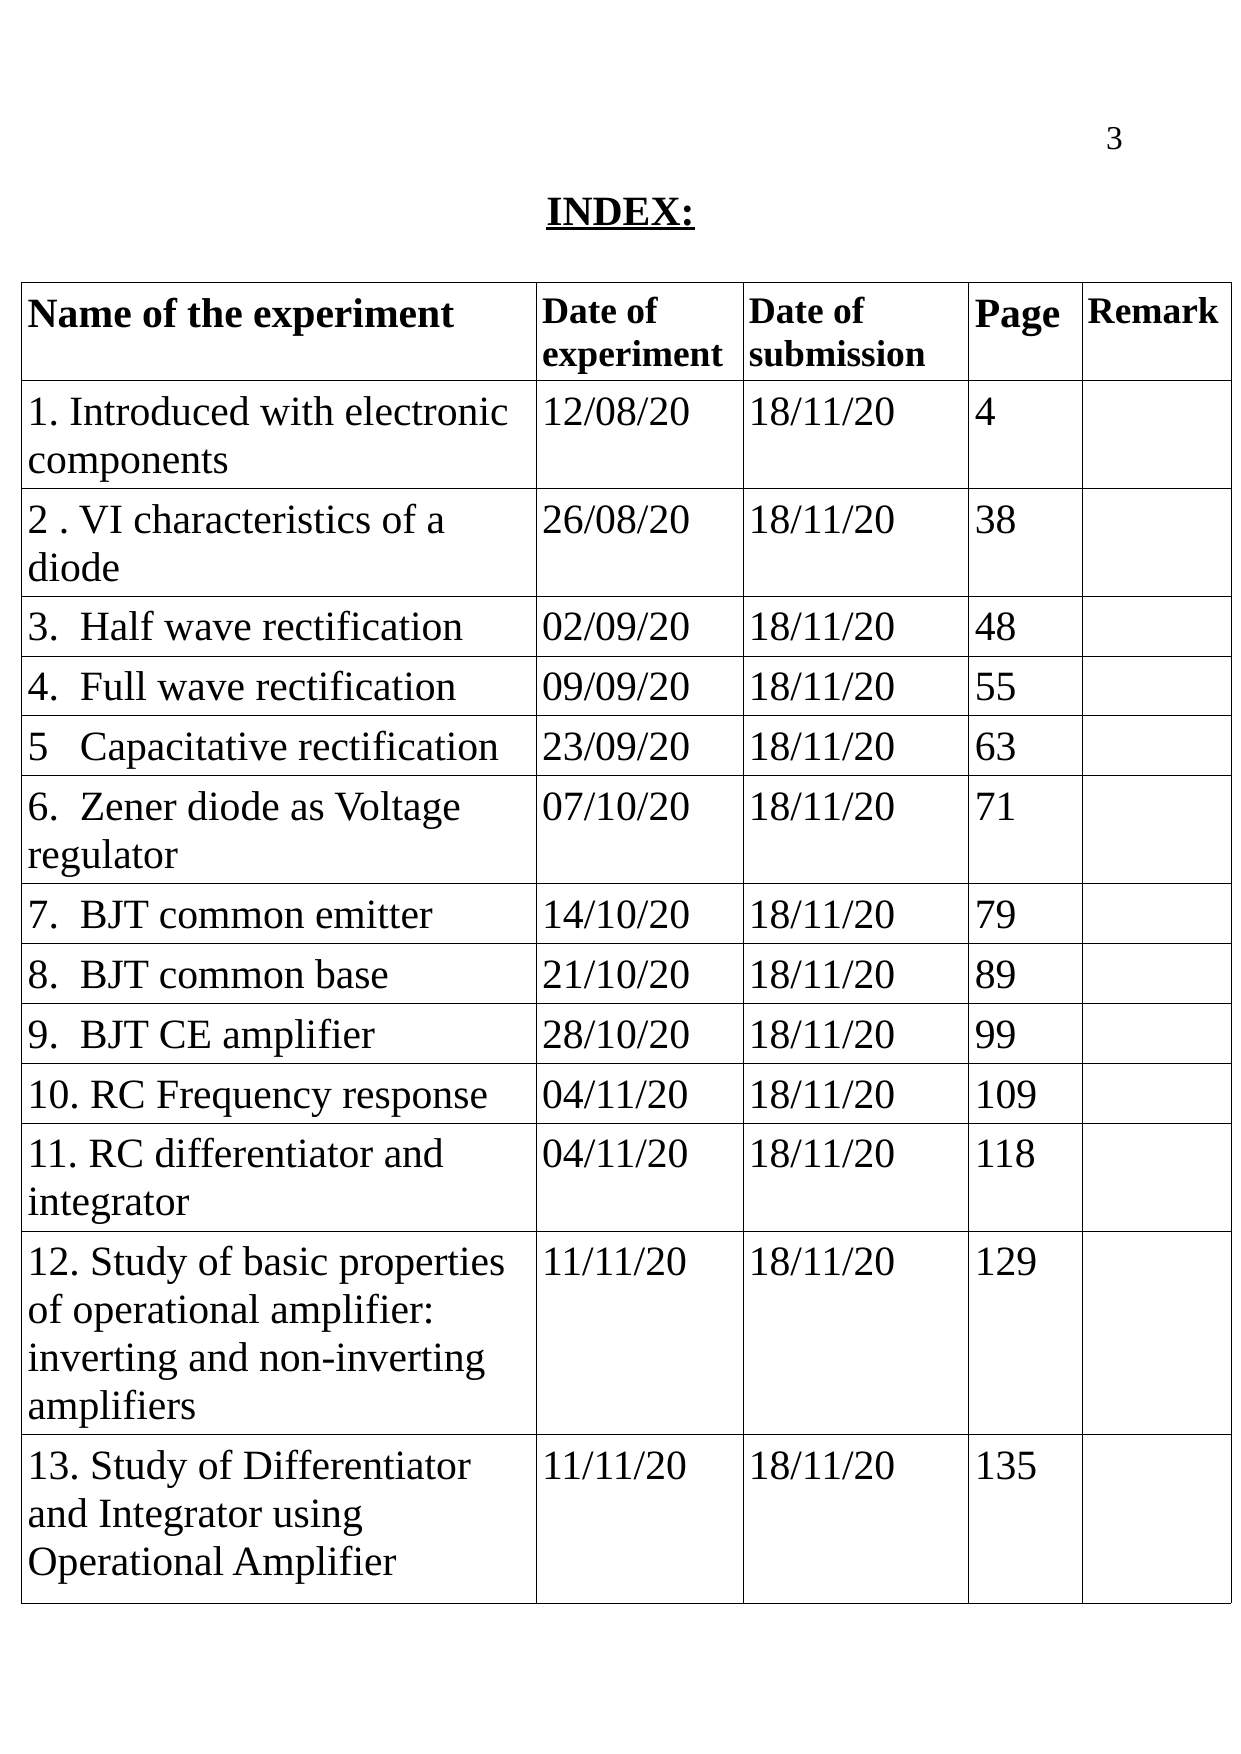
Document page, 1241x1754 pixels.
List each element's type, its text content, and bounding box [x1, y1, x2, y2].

table_cell [1083, 657, 1231, 715]
table_cell 02/09/20 [537, 597, 743, 656]
table_cell 71 [969, 776, 1082, 883]
table_cell [1083, 716, 1231, 775]
table_cell 18/11/20 [744, 1004, 968, 1063]
table_cell 18/11/20 [744, 489, 968, 596]
table_cell 18/11/20 [744, 884, 968, 943]
table_cell [1083, 884, 1231, 943]
table_cell 26/08/20 [537, 489, 743, 596]
table_cell 1. Introduced with electronic components [22, 381, 536, 488]
table_cell 79 [969, 884, 1082, 943]
table_cell 12. Study of basic properties of operational amplifier: inverting and non-inverting amplifiers [22, 1232, 536, 1434]
table_cell 23/09/20 [537, 716, 743, 775]
table_cell 118 [969, 1124, 1082, 1231]
table_cell 18/11/20 [744, 716, 968, 775]
table_cell 18/11/20 [744, 1064, 968, 1123]
table_cell 7. BJT common emitter [22, 884, 536, 943]
table_cell 04/11/20 [537, 1124, 743, 1231]
table_cell 4 [969, 381, 1082, 488]
table_cell 48 [969, 597, 1082, 656]
table_cell [1083, 1435, 1231, 1602]
table_cell 3. Half wave rectification [22, 597, 536, 656]
table_cell 63 [969, 716, 1082, 775]
table_cell [1083, 381, 1231, 488]
table_cell 07/10/20 [537, 776, 743, 883]
table_cell [1083, 1124, 1231, 1231]
table_header Remark [1083, 283, 1231, 380]
table_cell [1083, 489, 1231, 596]
table_cell 11/11/20 [537, 1232, 743, 1434]
table_cell [1083, 1064, 1231, 1123]
table_cell 28/10/20 [537, 1004, 743, 1063]
table_cell 18/11/20 [744, 1124, 968, 1231]
table_cell 8. BJT common base [22, 944, 536, 1003]
table_cell 4. Full wave rectification [22, 657, 536, 715]
table_cell [1083, 1004, 1231, 1063]
table_cell [1083, 1232, 1231, 1434]
text INDEX: [118, 186, 1122, 234]
table_cell 14/10/20 [537, 884, 743, 943]
table_header Date of experiment [537, 283, 743, 380]
table_cell 18/11/20 [744, 1232, 968, 1434]
table_cell 99 [969, 1004, 1082, 1063]
table_cell 18/11/20 [744, 597, 968, 656]
table_cell 129 [969, 1232, 1082, 1434]
table_cell 10. RC Frequency response [22, 1064, 536, 1123]
table_cell 21/10/20 [537, 944, 743, 1003]
table_cell [1083, 944, 1231, 1003]
table_cell 18/11/20 [744, 381, 968, 488]
table_cell 109 [969, 1064, 1082, 1123]
table_cell 5 Capacitative rectification [22, 716, 536, 775]
table_cell 89 [969, 944, 1082, 1003]
table_cell 04/11/20 [537, 1064, 743, 1123]
table_cell 55 [969, 657, 1082, 715]
table_header Name of the experiment [22, 283, 536, 380]
table_cell 11/11/20 [537, 1435, 743, 1602]
table_cell [1083, 597, 1231, 656]
table_cell 135 [969, 1435, 1082, 1602]
table_cell [1083, 776, 1231, 883]
table_cell 2 . VI characteristics of a diode [22, 489, 536, 596]
table_cell 38 [969, 489, 1082, 596]
table_cell 18/11/20 [744, 776, 968, 883]
table_header Date of submission [744, 283, 968, 380]
table_cell 18/11/20 [744, 944, 968, 1003]
table_cell 12/08/20 [537, 381, 743, 488]
table_cell 18/11/20 [744, 657, 968, 715]
table_cell 9. BJT CE amplifier [22, 1004, 536, 1063]
table_cell 6. Zener diode as Voltage regulator [22, 776, 536, 883]
table_header Page [969, 283, 1082, 380]
table_cell 11. RC differentiator and integrator [22, 1124, 536, 1231]
table_cell 13. Study of Differentiator and Integrator using Operational Amplifier [22, 1435, 536, 1602]
table_cell 18/11/20 [744, 1435, 968, 1602]
table_cell 09/09/20 [537, 657, 743, 715]
